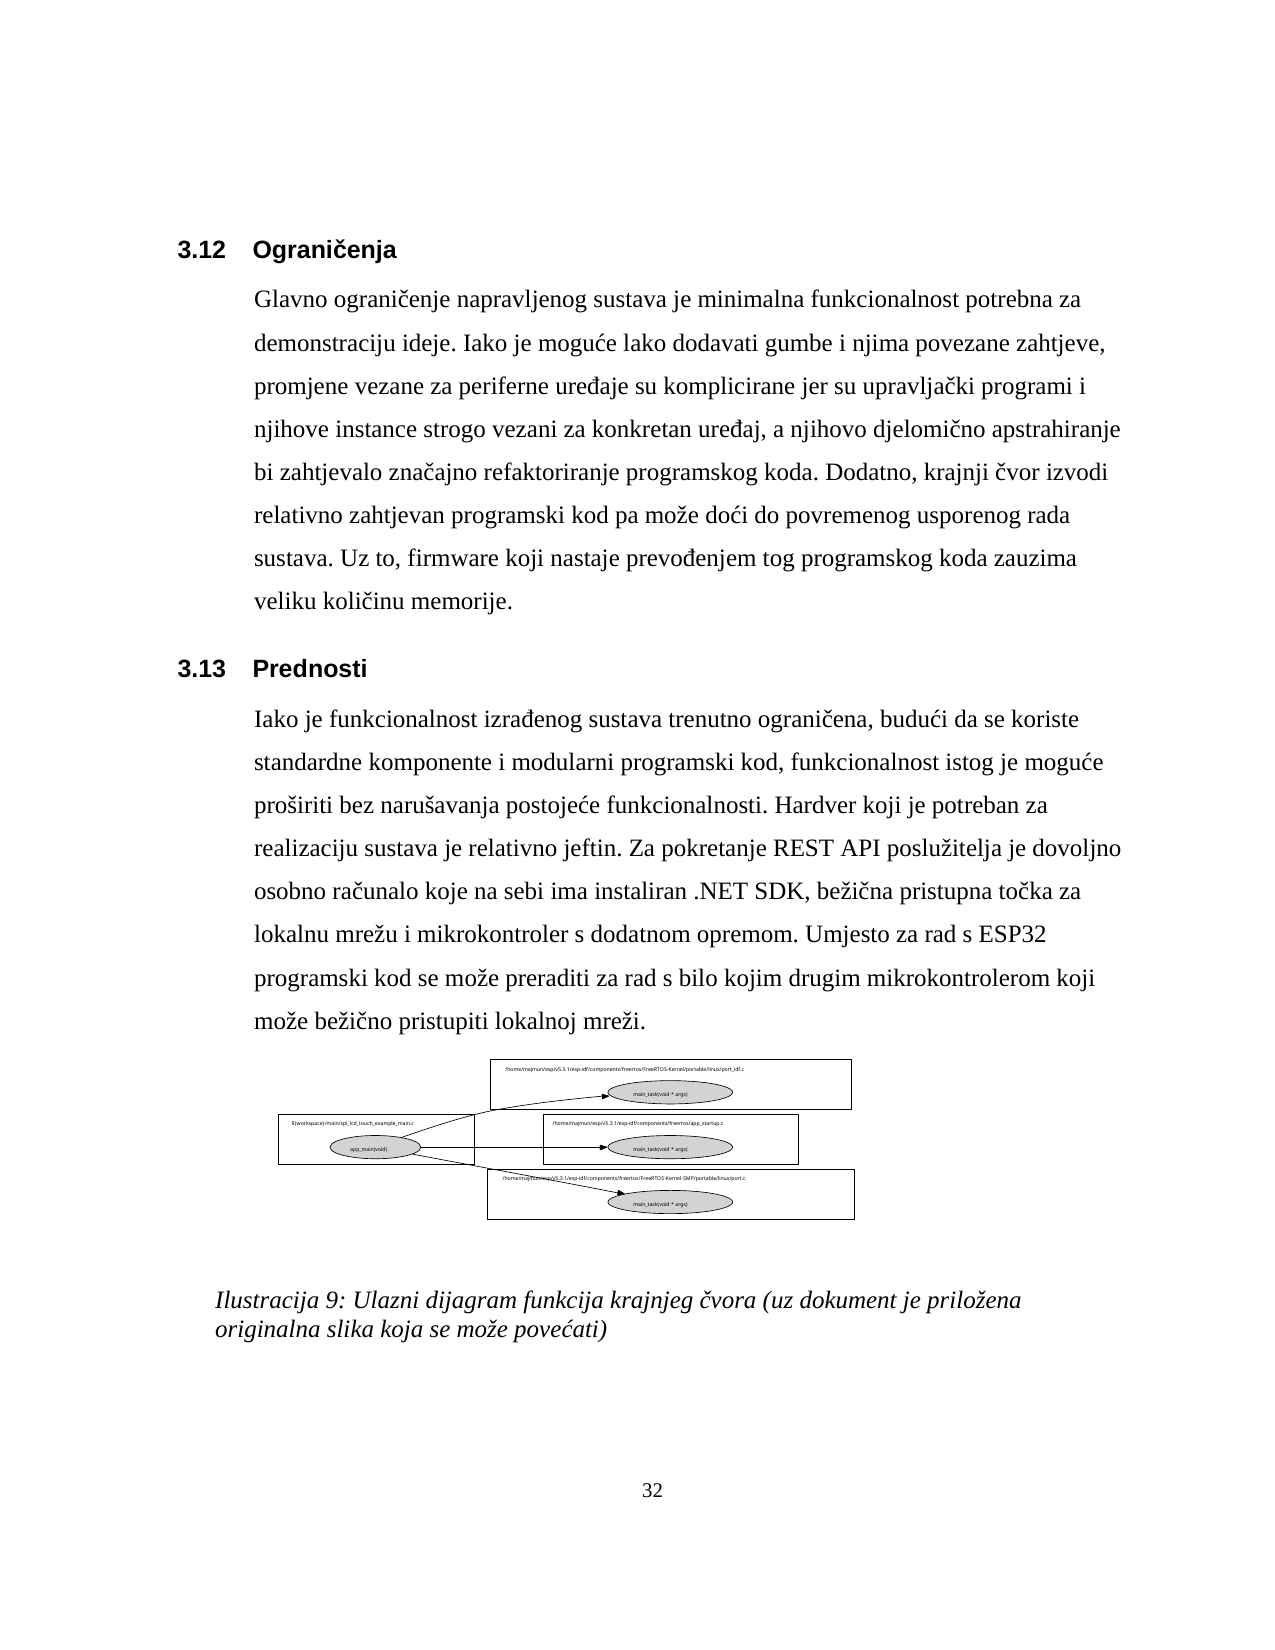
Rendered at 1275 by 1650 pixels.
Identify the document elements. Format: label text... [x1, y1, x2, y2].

text Glavno ograničenje napravljenog sustava je minimalna funkcionalnost potrebna za demonstraciju ideje. Iako je moguće lako dodavati gumbe i njima povezane zahtjeve, promjene vezane za periferne uređaje su komplicirane jer su upravljački programi i njihove instance strogo vezani za konkretan uređaj, a njihovo djelomično apstrahiranje bi zahtjevalo značajno refaktoriranje programskog koda. Dodatno, krajnji čvor izvodi relativno zahtjevan programski kod pa može doći do povremenog usporenog rada sustava. Uz to, firmware koji nastaje prevođenjem tog programskog koda zauzima veliku količinu memorije. [254, 284, 1127, 615]
subtitle Prednosti [177, 654, 1127, 683]
text Ilustracija 9: Ulazni dijagram funkcija krajnjeg čvora (uz dokument je priložena originalna slika koja se može povećati) [215, 1059, 1088, 1343]
text Iako je funkcionalnost izrađenog sustava trenutno ograničena, budući da se koriste standardne komponente i modularni programski kod, funkcionalnost istog je moguće proširiti bez narušavanja postojeće funkcionalnosti. Hardver koji je potreban za realizaciju sustava je relativno jeftin. Za pokretanje REST API poslužitelja je dovoljno osobno računalo koje na sebi ima instaliran .NET SDK, bežična pristupna točka za lokalnu mrežu i mikrokontroler s dodatnom opremom. Umjesto za rad s ESP32 programski kod se može preraditi za rad s bilo kojim drugim mikrokontrolerom koji može bežično pristupiti lokalnoj mreži. [254, 704, 1127, 1034]
subtitle Ograničenja [177, 235, 1127, 264]
